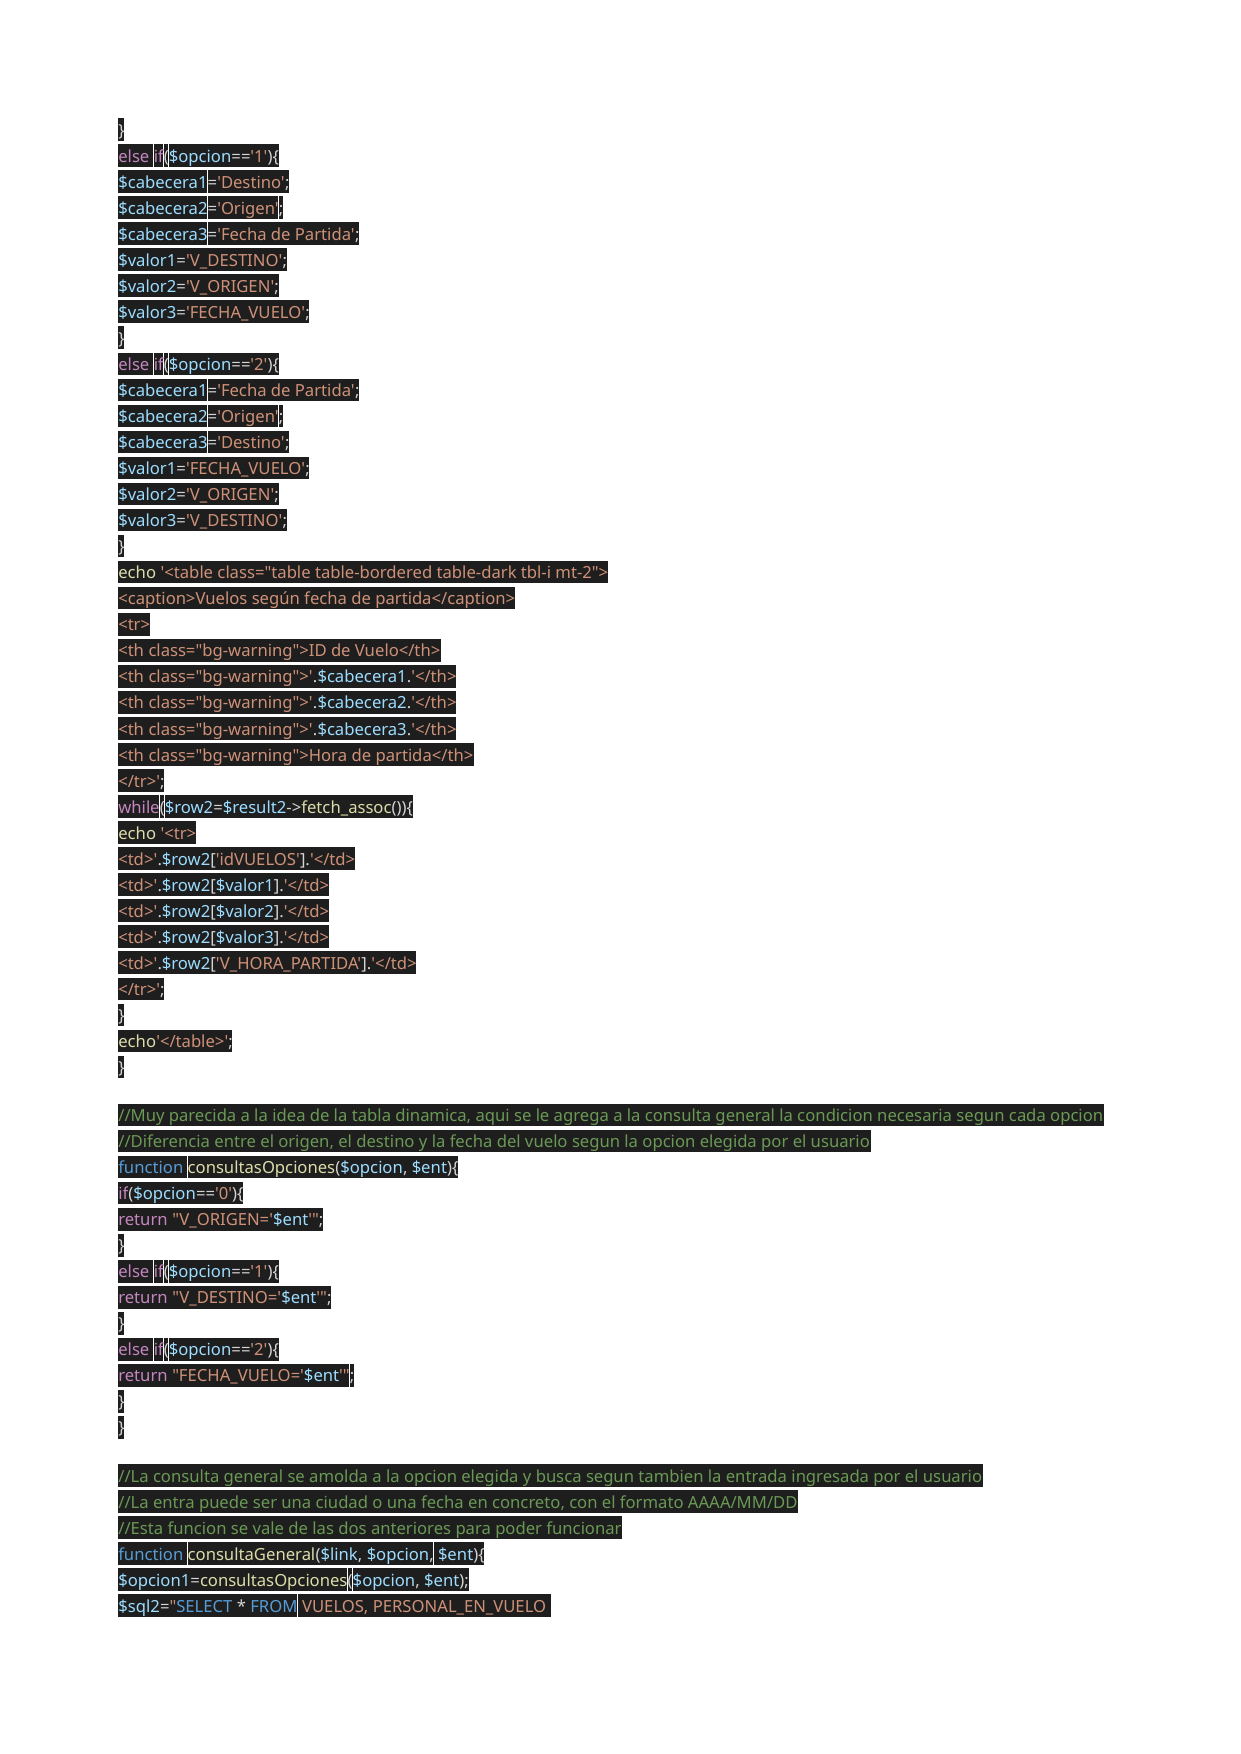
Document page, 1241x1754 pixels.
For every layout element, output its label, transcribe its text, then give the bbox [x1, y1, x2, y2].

text } [118, 1312, 1122, 1335]
text <td>'.$row2[$valor3].'</td> [118, 925, 1122, 948]
text <th class="bg-warning">'.$cabecera2.'</th> [118, 691, 1122, 714]
text <td>'.$row2['V_HORA_PARTIDA'].'</td> [118, 951, 1122, 974]
text function consultaGeneral($link, $opcion, $ent){ [118, 1542, 1122, 1565]
text function consultasOpciones($opcion, $ent){ [118, 1156, 1122, 1178]
text else if($opcion=='2'){ [118, 352, 1122, 375]
text <td>'.$row2[$valor2].'</td> [118, 899, 1122, 922]
text <caption>Vuelos según fecha de partida</caption> [118, 587, 1122, 609]
text $cabecera2='Origen'; [118, 404, 1122, 427]
text $valor3='V_DESTINO'; [118, 509, 1122, 531]
text <th class="bg-warning">'.$cabecera3.'</th> [118, 717, 1122, 740]
text <th class="bg-warning">'.$cabecera1.'</th> [118, 665, 1122, 688]
text <td>'.$row2['idVUELOS'].'</td> [118, 847, 1122, 870]
text $cabecera1='Fecha de Partida'; [118, 378, 1122, 401]
text } [118, 1234, 1122, 1257]
text //Muy parecida a la idea de la tabla dinamica, aqui se le agrega a la consulta general la condicion necesaria segun cada opcion [118, 1104, 1122, 1126]
text echo'</table>'; [118, 1029, 1122, 1052]
text } [118, 1003, 1122, 1026]
text } [118, 1390, 1122, 1413]
text $cabecera2='Origen'; [118, 196, 1122, 219]
text //Esta funcion se vale de las dos anteriores para poder funcionar [118, 1516, 1122, 1539]
text //La entra puede ser una ciudad o una fecha en concreto, con el formato AAAA/MM/DD [118, 1490, 1122, 1513]
text $valor2='V_ORIGEN'; [118, 274, 1122, 297]
text <th class="bg-warning">ID de Vuelo</th> [118, 639, 1122, 662]
text } [118, 1416, 1122, 1439]
text $cabecera3='Fecha de Partida'; [118, 222, 1122, 245]
text //Diferencia entre el origen, el destino y la fecha del vuelo segun la opcion elegida por el usuario [118, 1130, 1122, 1152]
text } [118, 326, 1122, 349]
text </tr>'; [118, 769, 1122, 792]
text </tr>'; [118, 977, 1122, 1000]
text $valor1='FECHA_VUELO'; [118, 457, 1122, 479]
text else if($opcion=='1'){ [118, 144, 1122, 167]
text <th class="bg-warning">Hora de partida</th> [118, 743, 1122, 766]
text } [118, 1056, 1122, 1078]
text return "V_ORIGEN='$ent'"; [118, 1208, 1122, 1231]
text if($opcion=='0'){ [118, 1182, 1122, 1204]
text $opcion1=consultasOpciones($opcion, $ent); [118, 1568, 1122, 1591]
text <td>'.$row2[$valor1].'</td> [118, 873, 1122, 896]
text <tr> [118, 613, 1122, 636]
text else if($opcion=='2'){ [118, 1338, 1122, 1361]
text $valor1='V_DESTINO'; [118, 248, 1122, 271]
text $valor2='V_ORIGEN'; [118, 483, 1122, 505]
text echo '<tr> [118, 821, 1122, 844]
text //La consulta general se amolda a la opcion elegida y busca segun tambien la entrada ingresada por el usuario [118, 1464, 1122, 1487]
text } [118, 535, 1122, 557]
text while($row2=$result2->fetch_assoc()){ [118, 795, 1122, 818]
text return "V_DESTINO='$ent'"; [118, 1286, 1122, 1309]
text } [118, 118, 1122, 141]
text $cabecera3='Destino'; [118, 431, 1122, 453]
text echo '<table class="table table-bordered table-dark tbl-i mt-2"> [118, 561, 1122, 583]
text else if($opcion=='1'){ [118, 1260, 1122, 1283]
text $cabecera1='Destino'; [118, 170, 1122, 193]
text $valor3='FECHA_VUELO'; [118, 300, 1122, 323]
text $sql2="SELECT * FROM VUELOS, PERSONAL_EN_VUELO [118, 1594, 1122, 1617]
text return "FECHA_VUELO='$ent'"; [118, 1364, 1122, 1387]
